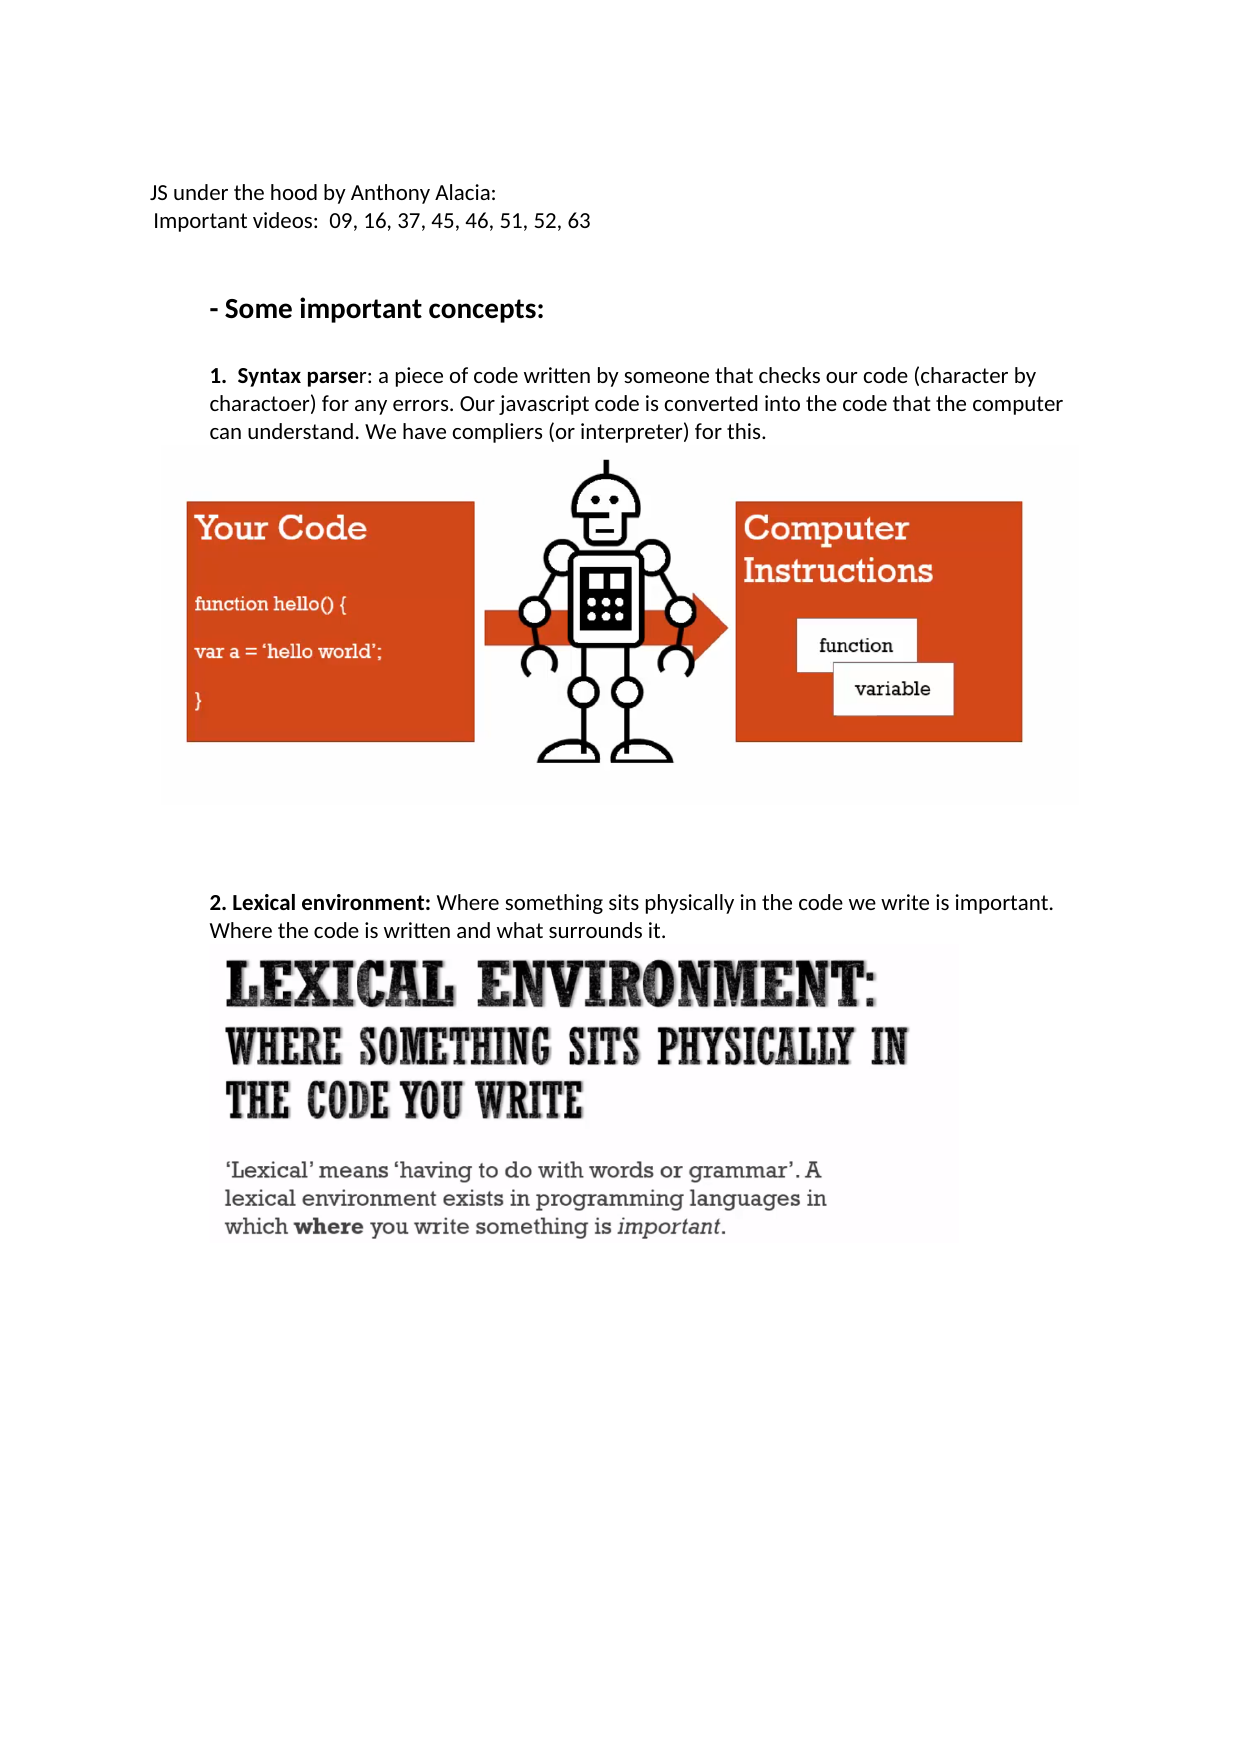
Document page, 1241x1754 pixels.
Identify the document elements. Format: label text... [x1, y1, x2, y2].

list - Some important concepts: [172, 290, 1090, 326]
text Important videos: 09, 16, 37, 45, 46, 51, 52, 63 [153, 206, 1090, 234]
text JS under the hood by Anthony Alacia: [150, 178, 1090, 206]
picture [161, 445, 1080, 805]
list 2. Lexical environment: Where something sits physically in the code we write is important. [172, 888, 1090, 916]
text Where the code is written and what surrounds it. [209, 916, 1090, 944]
picture [209, 944, 960, 1243]
list 1. Syntax parser: a piece of code written by someone that checks our code (character by charactoer) for any errors. Our javascript code is converted into the code that the computer can understand. We have compliers (or interpreter) for this. [172, 361, 1090, 445]
